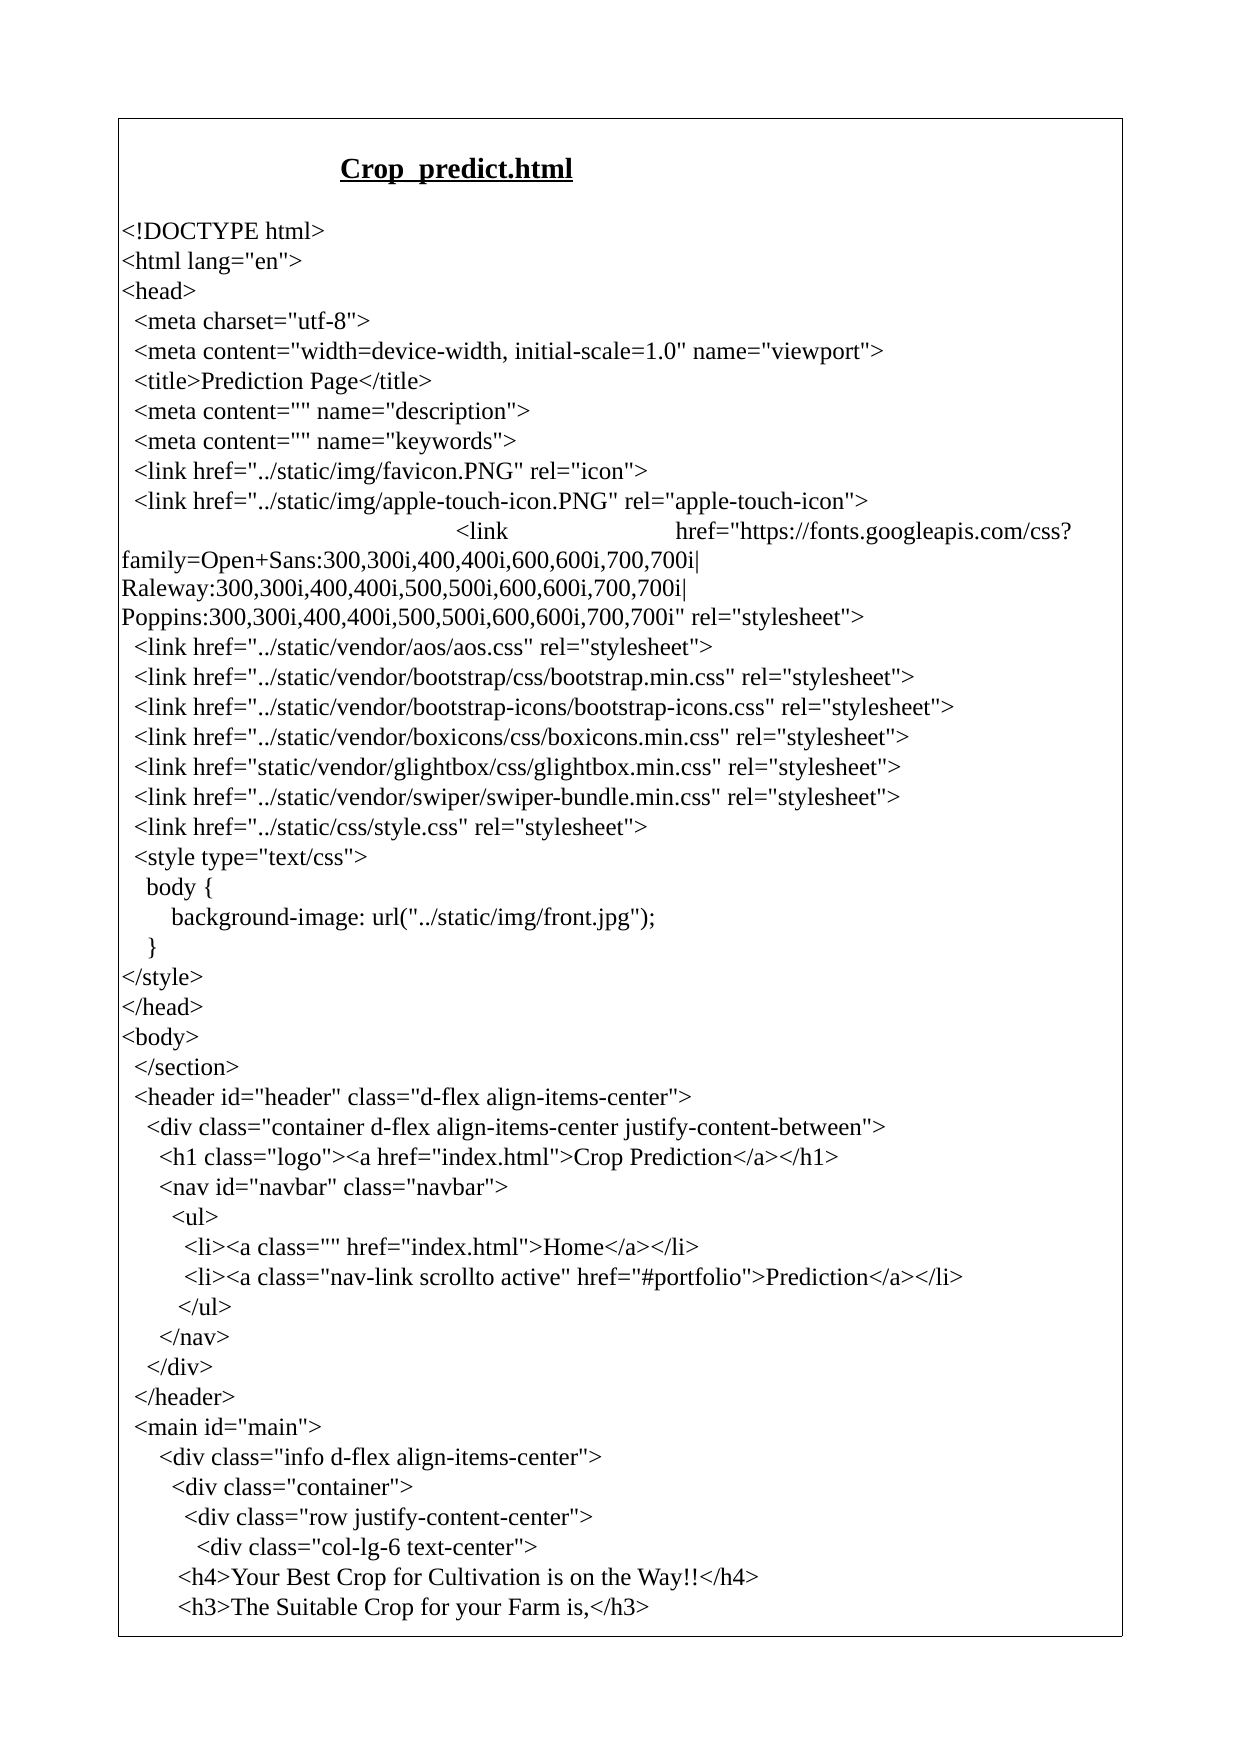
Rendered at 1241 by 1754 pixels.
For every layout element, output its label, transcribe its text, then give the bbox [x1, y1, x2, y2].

text <nav id="navbar" class="navbar"> [121, 1172, 1072, 1201]
text <meta content="" name="description"> [121, 396, 1072, 425]
text <html lang="en"> [121, 246, 1072, 275]
text <link href="https://fonts.googleapis.com/css?family=Open+Sans:300,300i,400,400i,600,600i,700,700i|Raleway:300,300i,400,400i,500,500i,600,600i,700,700i|Poppins:300,300i,400,400i,500,500i,600,600i,700,700i" rel="stylesheet"> [121, 516, 1072, 631]
text <div class="container d-flex align-items-center justify-content-between"> [121, 1112, 1072, 1141]
text </section> [121, 1052, 1072, 1081]
text <body> [121, 1022, 1072, 1051]
text <meta content="" name="keywords"> [121, 426, 1072, 455]
text <div class="container"> [121, 1472, 1072, 1501]
text </nav> [121, 1322, 1072, 1351]
text <head> [121, 276, 1072, 305]
text <div class="col-lg-6 text-center"> [121, 1532, 1072, 1561]
text Crop_predict.html [121, 151, 1072, 185]
text <div class="row justify-content-center"> [121, 1502, 1072, 1531]
text </header> [121, 1382, 1072, 1411]
text <meta content="width=device-width, initial-scale=1.0" name="viewport"> [121, 336, 1072, 365]
text <h4>Your Best Crop for Cultivation is on the Way!!</h4> [121, 1562, 1072, 1591]
text </head> [121, 992, 1072, 1021]
text <h3>The Suitable Crop for your Farm is,</h3> [121, 1592, 1072, 1621]
text <ul> [121, 1202, 1072, 1231]
text </style> [121, 962, 1072, 991]
text <title>Prediction Page</title> [121, 366, 1072, 395]
text <div class="info d-flex align-items-center"> [121, 1442, 1072, 1471]
text <link href="../static/img/favicon.PNG" rel="icon"> [121, 456, 1072, 485]
text <link href="../static/vendor/swiper/swiper-bundle.min.css" rel="stylesheet"> [121, 782, 1072, 811]
text <link href="../static/vendor/boxicons/css/boxicons.min.css" rel="stylesheet"> [121, 722, 1072, 751]
text <h1 class="logo"><a href="index.html">Crop Prediction</a></h1> [121, 1142, 1072, 1171]
text <meta charset="utf-8"> [121, 306, 1072, 335]
text </div> [121, 1352, 1072, 1381]
text <link href="static/vendor/glightbox/css/glightbox.min.css" rel="stylesheet"> [121, 752, 1072, 781]
text <!DOCTYPE html> [121, 216, 1072, 245]
text <link href="../static/img/apple-touch-icon.PNG" rel="apple-touch-icon"> [121, 486, 1072, 515]
text <li><a class="" href="index.html">Home</a></li> [121, 1232, 1072, 1261]
text <main id="main"> [121, 1412, 1072, 1441]
text <link href="../static/vendor/aos/aos.css" rel="stylesheet"> [121, 632, 1072, 661]
text <header id="header" class="d-flex align-items-center"> [121, 1082, 1072, 1111]
text <li><a class="nav-link scrollto active" href="#portfolio">Prediction</a></li> [121, 1262, 1072, 1291]
text <link href="../static/css/style.css" rel="stylesheet"> [121, 812, 1072, 841]
text </ul> [121, 1292, 1072, 1321]
text background-image: url("../static/img/front.jpg"); [121, 902, 1072, 931]
text <link href="../static/vendor/bootstrap-icons/bootstrap-icons.css" rel="stylesheet"> [121, 692, 1072, 721]
text <link href="../static/vendor/bootstrap/css/bootstrap.min.css" rel="stylesheet"> [121, 662, 1072, 691]
text } [121, 932, 1072, 961]
text body { [121, 872, 1072, 901]
text <style type="text/css"> [121, 842, 1072, 871]
